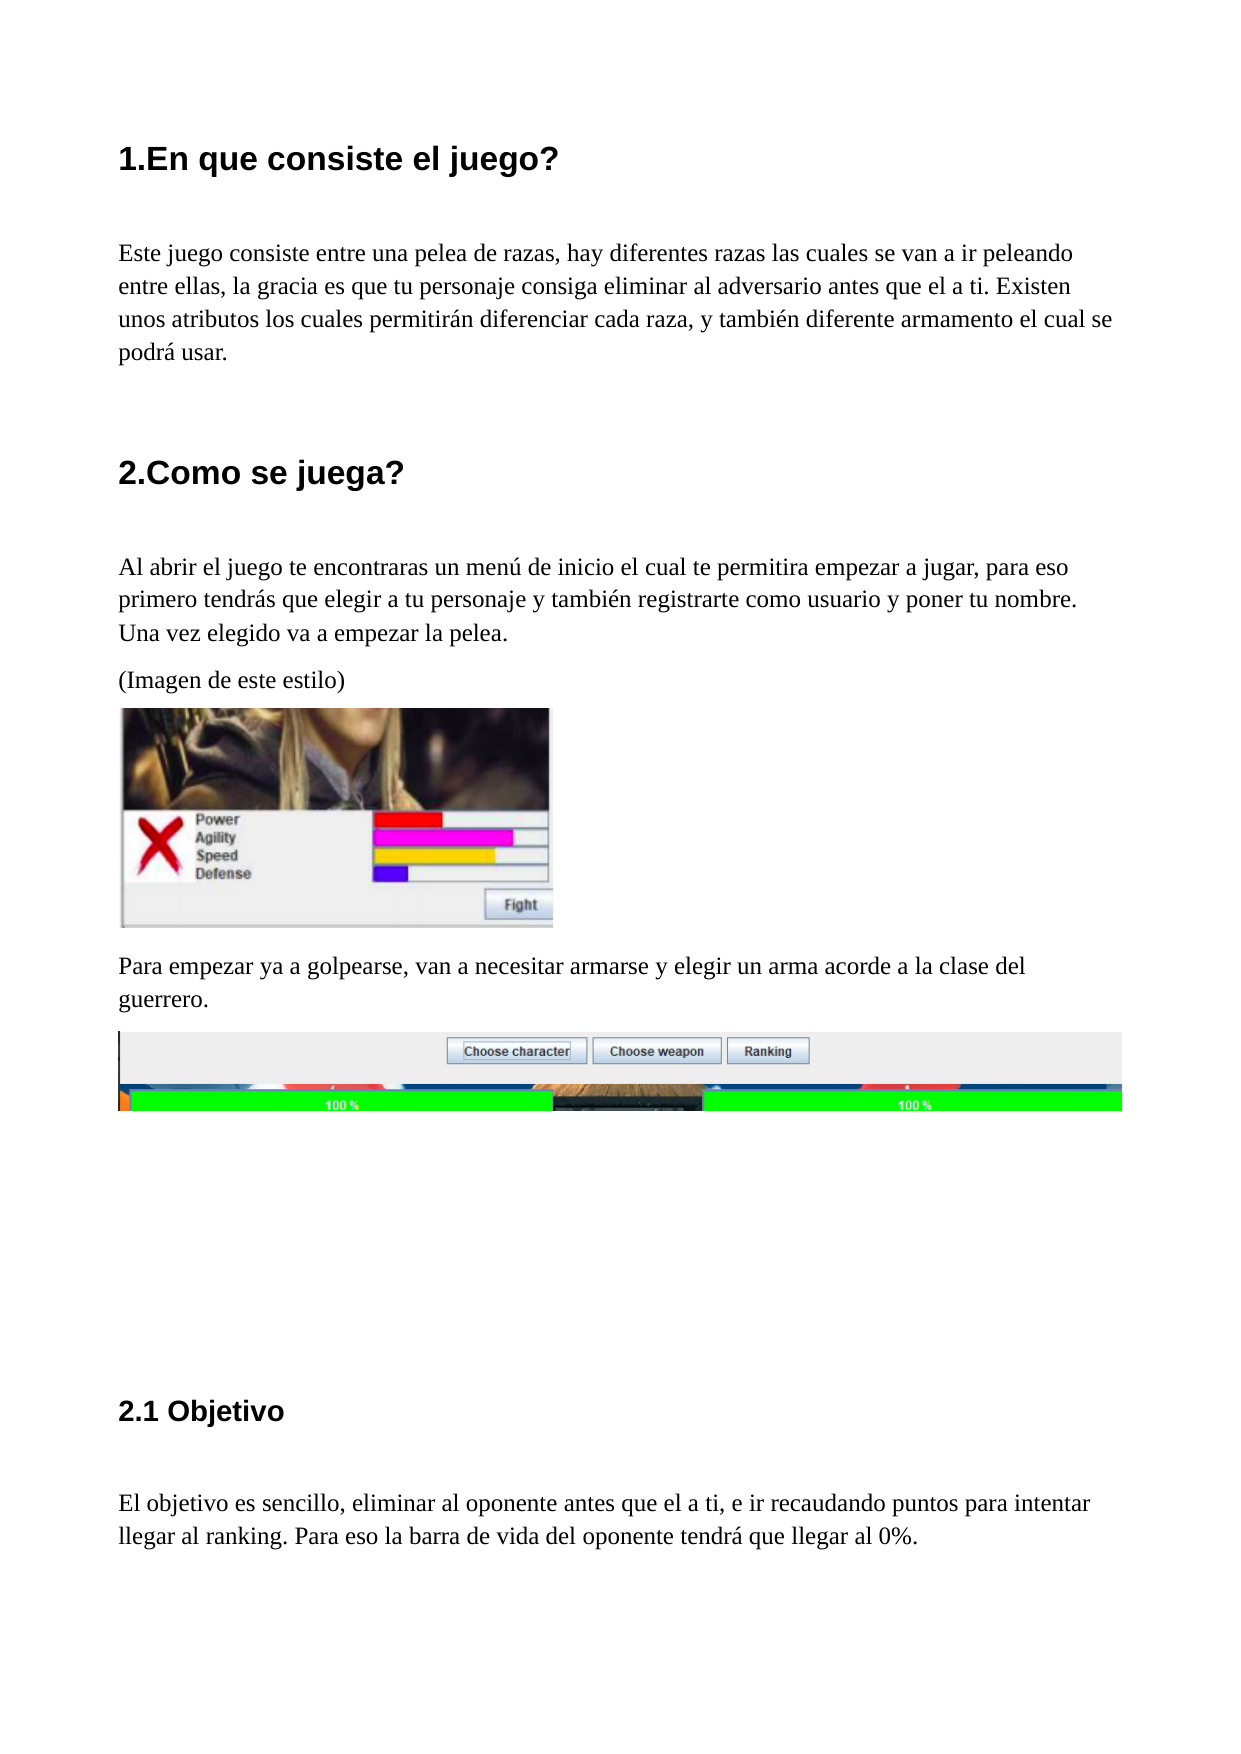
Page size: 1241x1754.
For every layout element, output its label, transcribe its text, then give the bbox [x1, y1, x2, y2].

text (Imagen de este estilo) [118, 665, 1122, 694]
picture [118, 1031, 1123, 1111]
picture [114, 708, 554, 928]
text Este juego consiste entre una pelea de razas, hay diferentes razas las cuales se van a ir peleando entre ellas, la gracia es que tu personaje consiga eliminar al adversario antes que el a ti. Existen unos atributos los cuales permitirán diferenciar cada raza, y también diferente armamento el cual se podrá usar. [118, 238, 1122, 366]
subtitle 2.1 Objetivo [118, 1394, 1122, 1428]
text Para empezar ya a golpearse, van a necesitar armarse y elegir un arma acorde a la clase del guerrero. [118, 951, 1122, 1013]
subtitle 1.En que consiste el juego? [118, 139, 1122, 178]
subtitle 2.Como se juega? [118, 453, 1122, 491]
text Al abrir el juego te encontraras un menú de inicio el cual te permitira empezar a jugar, para eso primero tendrás que elegir a tu personaje y también registrarte como usuario y poner tu nombre. Una vez elegido va a empezar la pelea. [118, 552, 1122, 646]
text El objetivo es sencillo, eliminar al oponente antes que el a ti, e ir recaudando puntos para intentar llegar al ranking. Para eso la barra de vida del oponente tendrá que llegar al 0%. [118, 1488, 1122, 1550]
